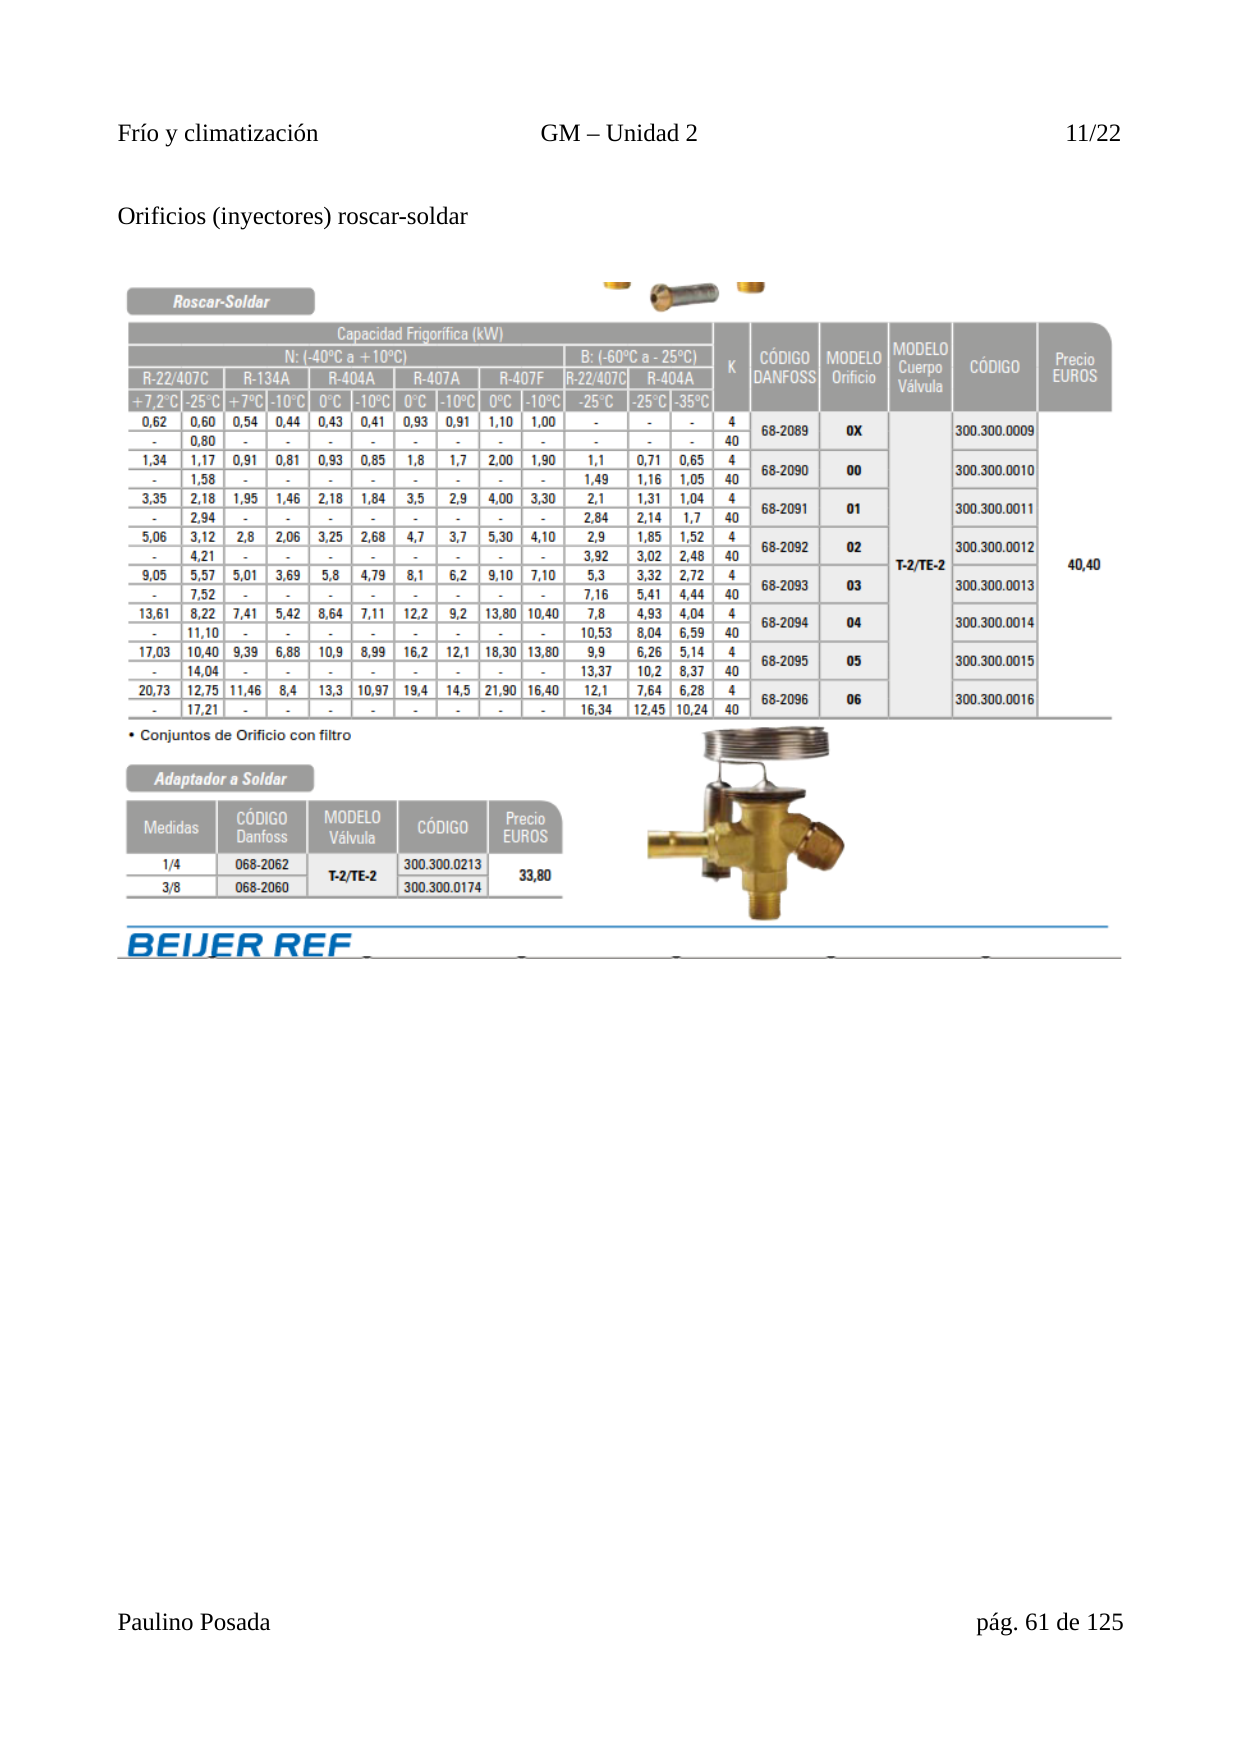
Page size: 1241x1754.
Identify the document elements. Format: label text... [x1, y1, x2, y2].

picture [117, 282, 1122, 959]
text Orificios (inyectores) roscar-soldar [117, 201, 1123, 230]
